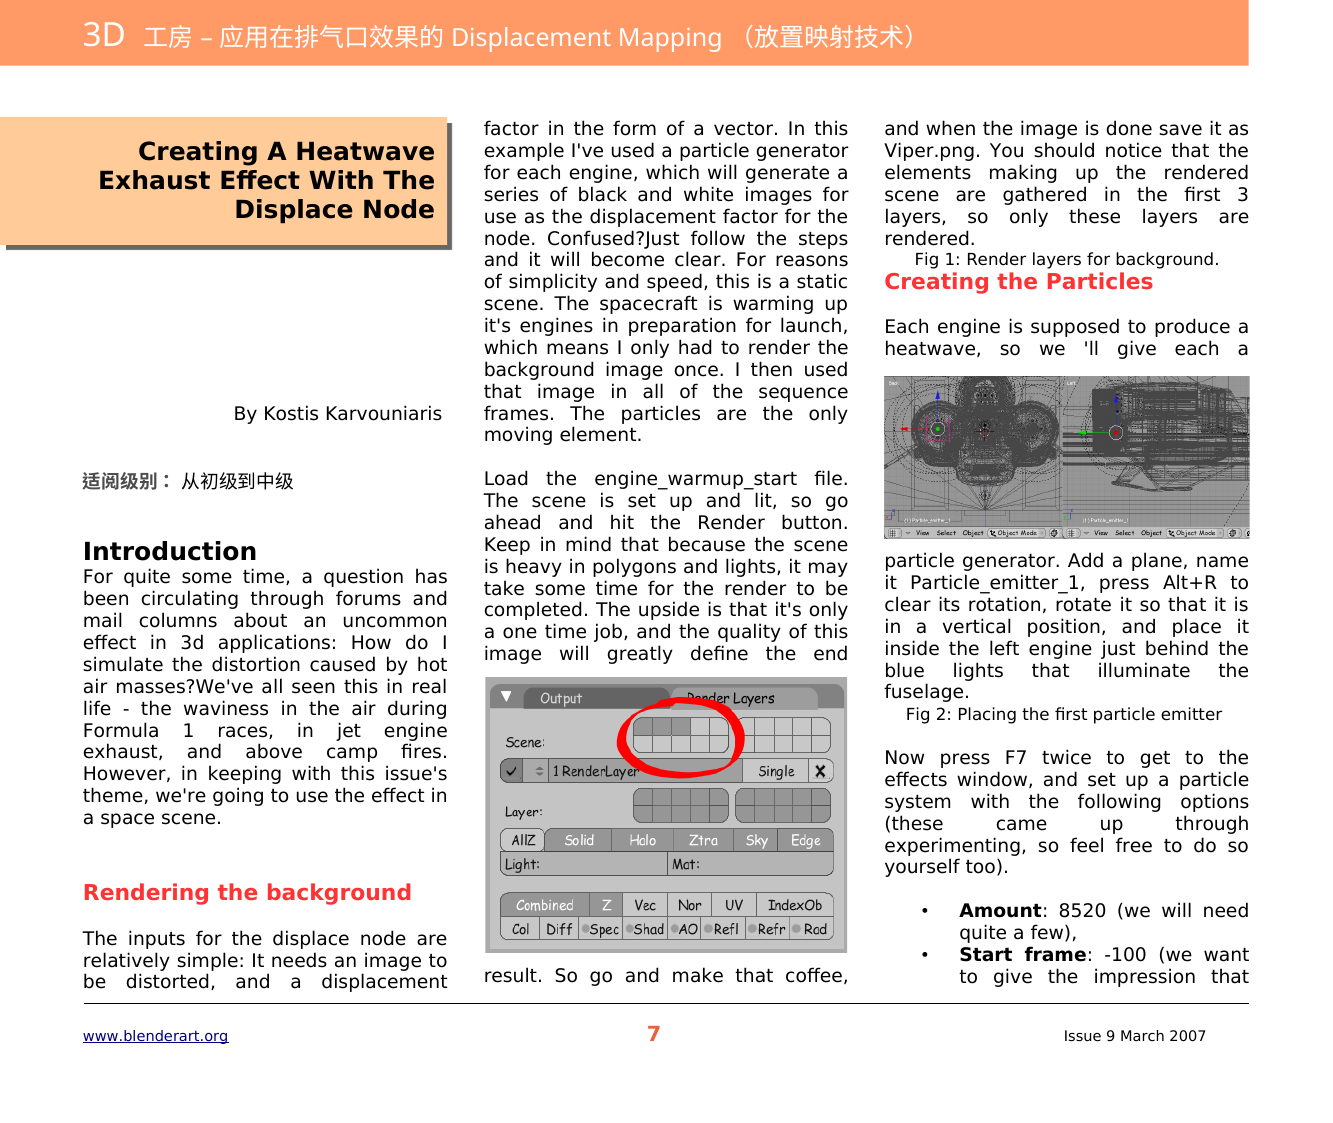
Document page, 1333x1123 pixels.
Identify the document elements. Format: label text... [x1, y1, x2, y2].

text 适阅级别： 从初级到中级 [83, 468, 448, 494]
text Fig 2: Placing the first particle emitter [884, 703, 1249, 725]
picture [485, 677, 848, 953]
list Amount: 8520 (we will need quite a few), [922, 900, 1249, 944]
text particle generator. Add a plane, name it Particle_emitter_1, press Alt+R to clear its rotation, rotate it so that it is in a vertical position, and place it inside the left engine just behind the blue lights that illuminate the fuselage. [884, 539, 1249, 703]
text Now press F7 twice to get to the effects window, and set up a particle system with the following options (these came up through experimenting, so feel free to do so yourself too). [884, 747, 1249, 878]
text By Kostis Karvouniaris [83, 402, 448, 424]
text and when the image is done save it as Viper.png. You should notice that the elements making up the rendered scene are gathered in the first 3 layers, so only these layers are rendered. [884, 118, 1249, 249]
text Creating the Particles [884, 269, 1249, 294]
text For quite some time, a question has been circulating through forums and mail columns about an uncommon effect in 3d applications: How do I simulate the distortion caused by hot air masses?We've all seen this in real life - the waviness in the air during Formula 1 races, in jet engine exhaust, and above camp fires. However, in keeping with this issue's theme, we're going to use the effect in a space scene. [83, 567, 448, 829]
text Introduction [83, 537, 448, 567]
text Rendering the background [83, 880, 448, 906]
picture [884, 376, 1250, 539]
text factor in the form of a vector. In this example I've used a particle generator for each engine, which will generate a series of black and white images for use as the displacement factor for the node. Confused?Just follow the steps and it will become clear. For reasons of simplicity and speed, this is a static scene. The spacecraft is warming up it's engines in preparation for launch, which means I only had to render the background image once. I then used that image in all of the sequence frames. The particles are the only moving element. [483, 118, 849, 446]
text Each engine is supposed to produce a heatwave, so we 'll give each a [884, 316, 1249, 376]
list Start frame: -100 (we want to give the impression that [922, 944, 1249, 988]
text Fig 1: Render layers for background. [884, 249, 1249, 269]
text The inputs for the displace node are relatively simple: It needs an image to be distorted, and a displacement [83, 928, 448, 993]
text Load the engine_warmup_start file. The scene is set up and lit, so go ahead and hit the Render button. Keep in mind that because the scene is heavy in polygons and lights, it may take some time for the render to be completed. The upside is that it's only a one time job, and the quality of this image will greatly define the end result. So go and make that coffee, [483, 468, 849, 986]
